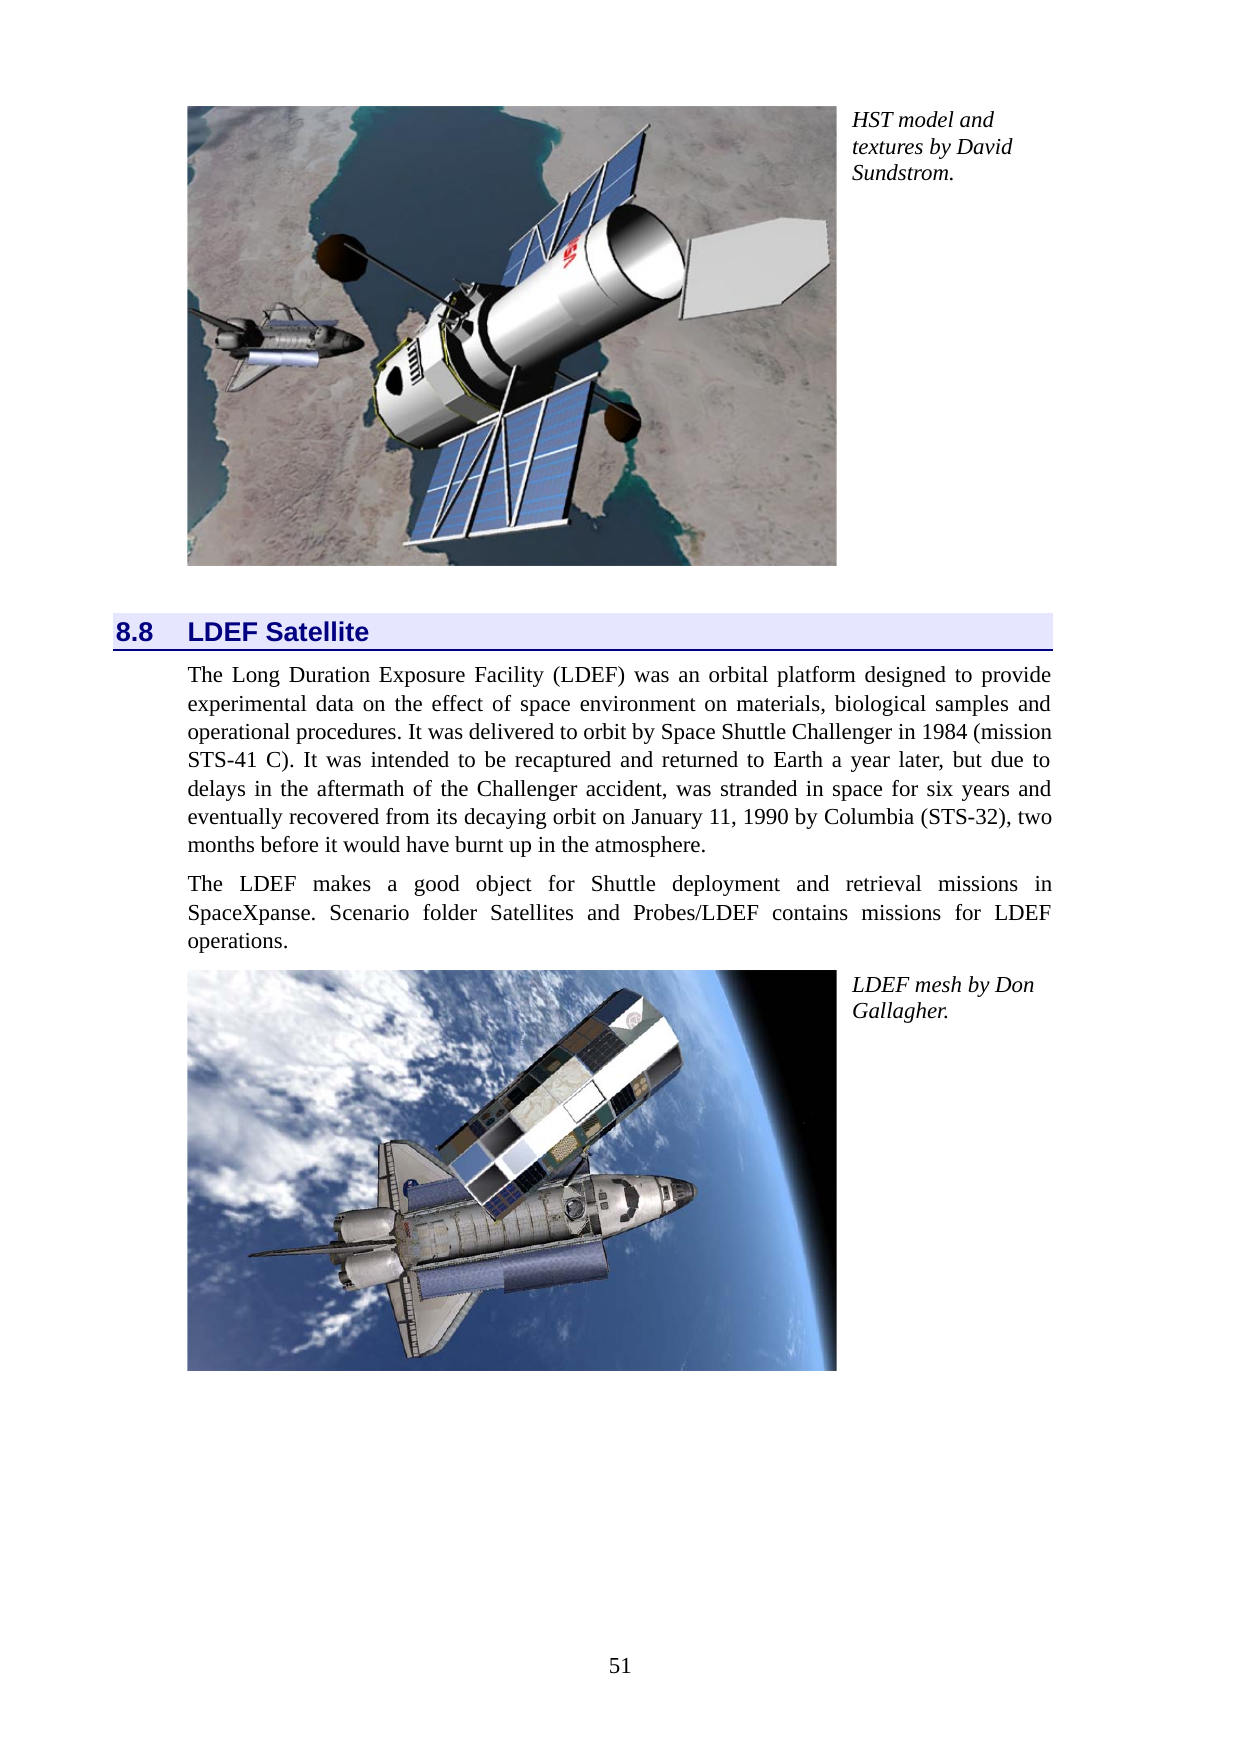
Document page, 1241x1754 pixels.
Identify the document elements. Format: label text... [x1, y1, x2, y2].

picture [187, 106, 837, 566]
subtitle LDEF Satellite [113, 613, 1053, 649]
picture [187, 970, 837, 1371]
text The LDEF makes a good object for Shuttle deployment and retrieval missions in SpaceXpanse. Scenario folder Satellites and Probes/LDEF contains missions for LDEF operations. [187, 869, 1053, 954]
text The Long Duration Exposure Facility (LDEF) was an orbital platform designed to provide experimental data on the effect of space environment on materials, biological samples and operational procedures. It was delivered to orbit by Space Shuttle Challenger in 1984 (mission STS-41 C). It was intended to be recaptured and returned to Earth a year later, but due to delays in the aftermath of the Challenger accident, was stranded in space for six years and eventually recovered from its decaying orbit on January 11, 1990 by Columbia (STS-32), two months before it would have burnt up in the atmosphere. [187, 660, 1053, 858]
